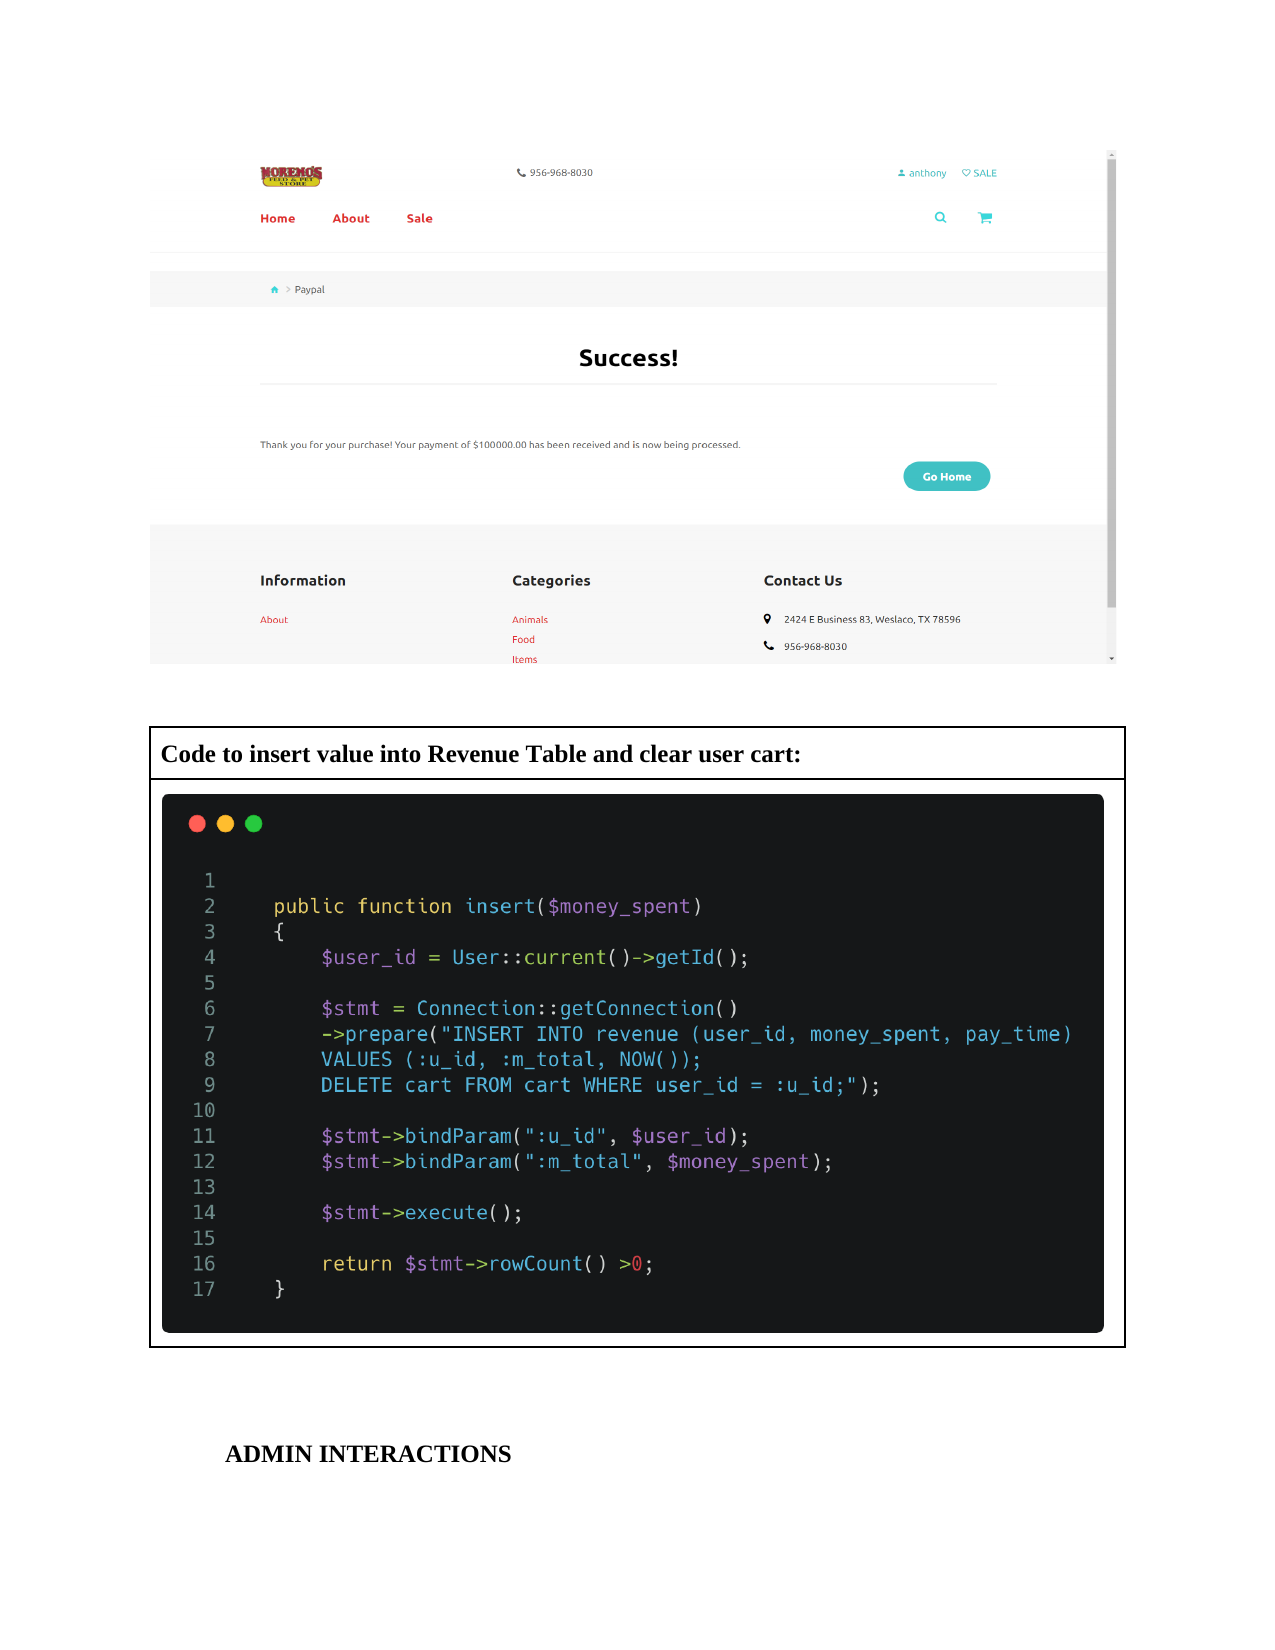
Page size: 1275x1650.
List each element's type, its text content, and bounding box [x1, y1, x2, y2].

table_cell [151, 780, 1124, 1346]
picture [160, 790, 1105, 1336]
picture [150, 150, 1117, 664]
text ADMIN INTERACTIONS [225, 1439, 1125, 1468]
table_header Code to insert value into Revenue Table and clear user cart: [151, 728, 1124, 778]
